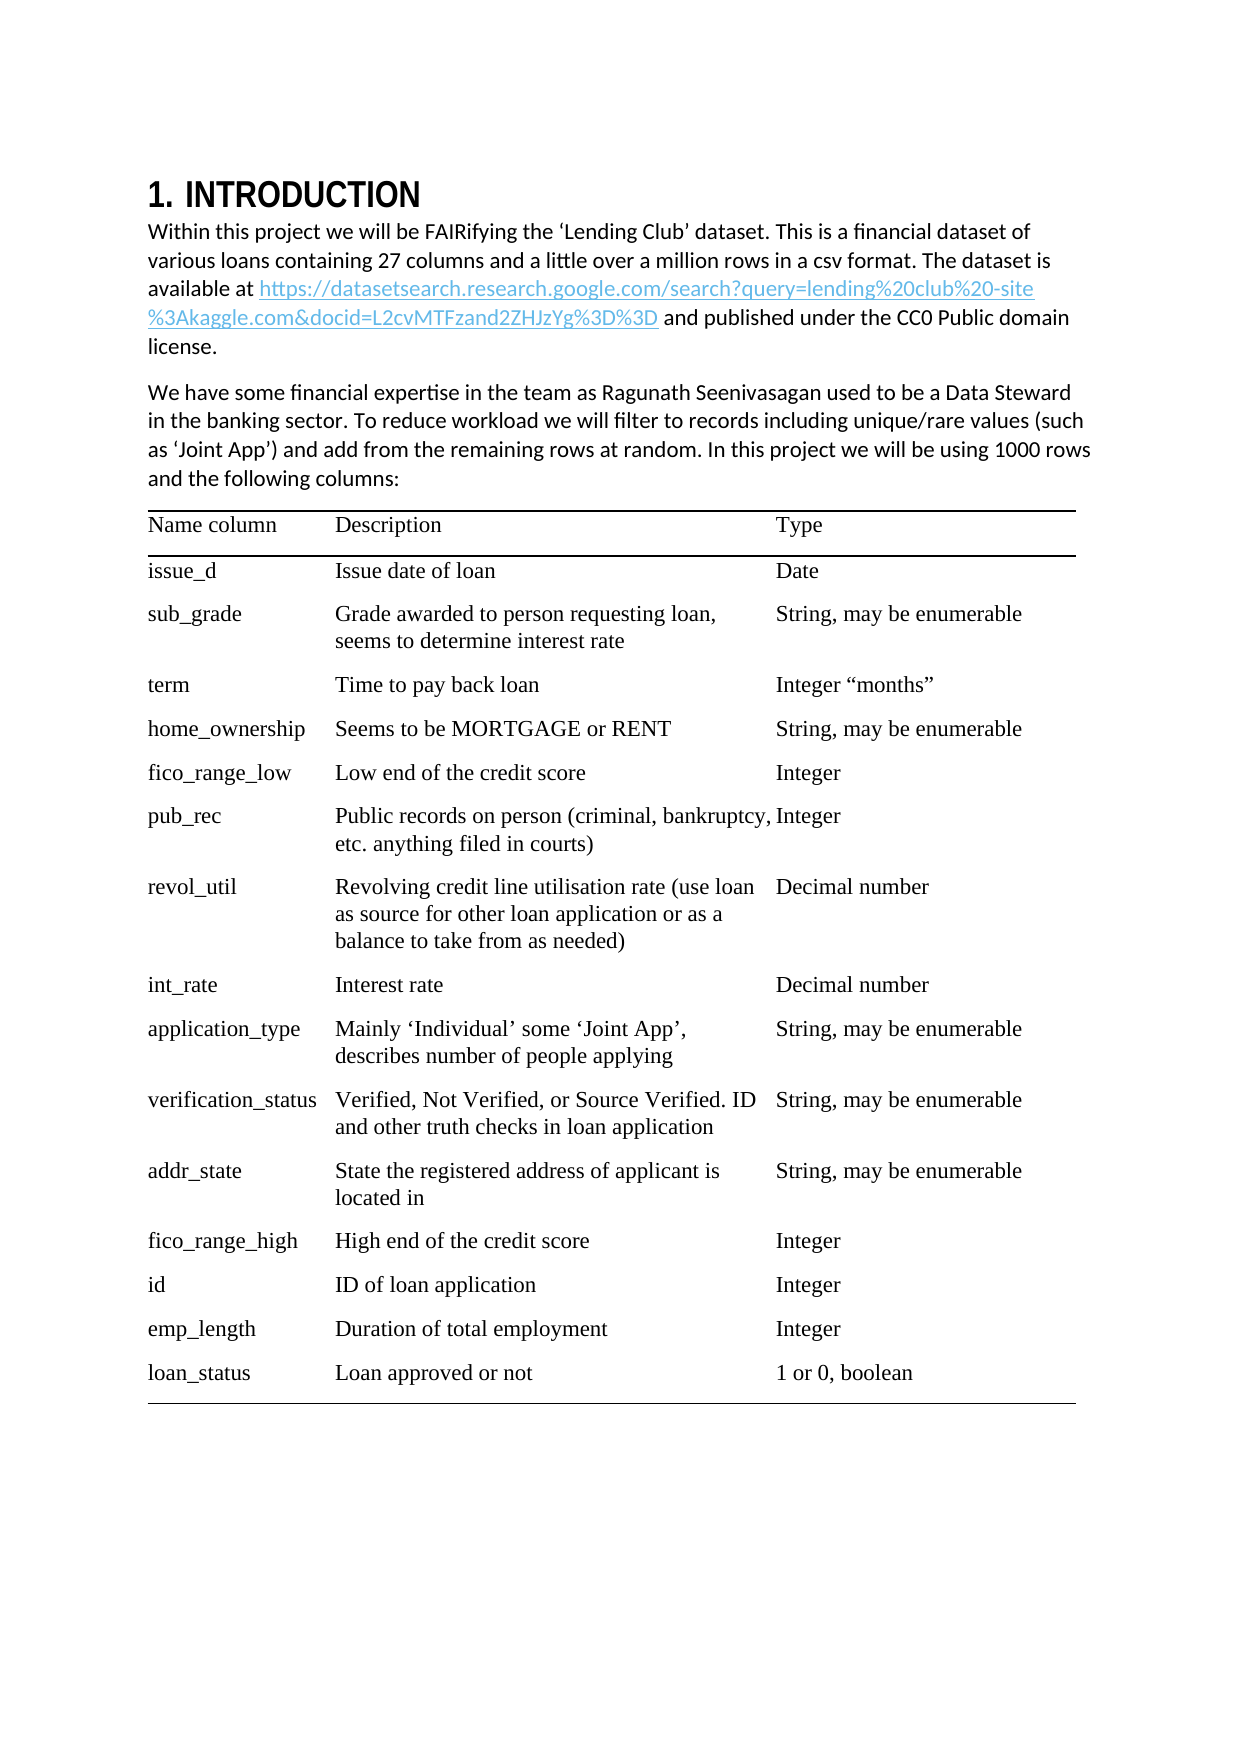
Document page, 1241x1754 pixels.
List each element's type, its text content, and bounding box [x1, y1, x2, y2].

table_cell id [148, 1271, 335, 1315]
table_cell Integer [776, 1271, 1076, 1315]
table_cell emp_length [148, 1315, 335, 1359]
table_header Description [335, 512, 776, 555]
table_cell Decimal number [776, 874, 1076, 971]
table_cell String, may be enumerable [776, 1086, 1076, 1157]
table_header Type [776, 512, 1076, 555]
table_cell Mainly ‘Individual’ some ‘Joint App’, describes number of people applying [335, 1015, 776, 1086]
table_cell Integer “months” [776, 671, 1076, 715]
table_cell Integer [776, 1315, 1076, 1359]
table_cell Interest rate [335, 971, 776, 1015]
table_cell issue_d [148, 557, 335, 601]
table_cell String, may be enumerable [776, 601, 1076, 671]
table_cell verification_status [148, 1086, 335, 1157]
table_cell High end of the credit score [335, 1228, 776, 1271]
table_cell int_rate [148, 971, 335, 1015]
text Within this project we will be FAIRifying the ‘Lending Club’ dataset. This is a financial dataset of various loans containing 27 columns and a little over a million rows in a csv format. The dataset is available at https://datasetsearch.research.google.com/search?query=lending%20club%20-site%3Akaggle.com&docid=L2cvMTFzand2ZHJzYg%3D%3D and published under the CC0 Public domain license. [148, 217, 1093, 360]
table_cell ID of loan application [335, 1271, 776, 1315]
table_cell Time to pay back loan [335, 671, 776, 715]
table_cell sub_grade [148, 601, 335, 671]
text We have some financial expertise in the team as Ragunath Seenivasagan used to be a Data Steward in the banking sector. To reduce workload we will filter to records including unique/rare values (such as ‘Joint App’) and add from the remaining rows at random. In this project we will be using 1000 rows and the following columns: [148, 378, 1093, 492]
table_cell Issue date of loan [335, 557, 776, 601]
table_cell String, may be enumerable [776, 715, 1076, 759]
table_cell String, may be enumerable [776, 1015, 1076, 1086]
table_cell String, may be enumerable [776, 1157, 1076, 1228]
table_cell Verified, Not Verified, or Source Verified. ID and other truth checks in loan application [335, 1086, 776, 1157]
table_cell Duration of total employment [335, 1315, 776, 1359]
table_cell Seems to be MORTGAGE or RENT [335, 715, 776, 759]
table_cell 1 or 0, boolean [776, 1359, 1076, 1403]
table_cell Date [776, 557, 1076, 601]
table_cell Grade awarded to person requesting loan, seems to determine interest rate [335, 601, 776, 671]
table_cell Public records on person (criminal, bankruptcy, etc. anything filed in courts) [335, 803, 776, 873]
table_cell Integer [776, 759, 1076, 803]
table_cell Loan approved or not [335, 1359, 776, 1403]
table_cell fico_range_high [148, 1228, 335, 1271]
table_cell loan_status [148, 1359, 335, 1403]
table_cell pub_rec [148, 803, 335, 873]
table_cell Integer [776, 803, 1076, 873]
table_cell addr_state [148, 1157, 335, 1228]
table_cell Low end of the credit score [335, 759, 776, 803]
table_cell Revolving credit line utilisation rate (use loan as source for other loan application or as a balance to take from as needed) [335, 874, 776, 971]
table_cell fico_range_low [148, 759, 335, 803]
table_cell revol_util [148, 874, 335, 971]
table_cell Integer [776, 1228, 1076, 1271]
table_cell term [148, 671, 335, 715]
table_header Name column [148, 512, 335, 555]
table_cell State the registered address of applicant is located in [335, 1157, 776, 1228]
subtitle Introduction [148, 173, 1093, 216]
table_cell home_ownership [148, 715, 335, 759]
table_cell application_type [148, 1015, 335, 1086]
table_cell Decimal number [776, 971, 1076, 1015]
